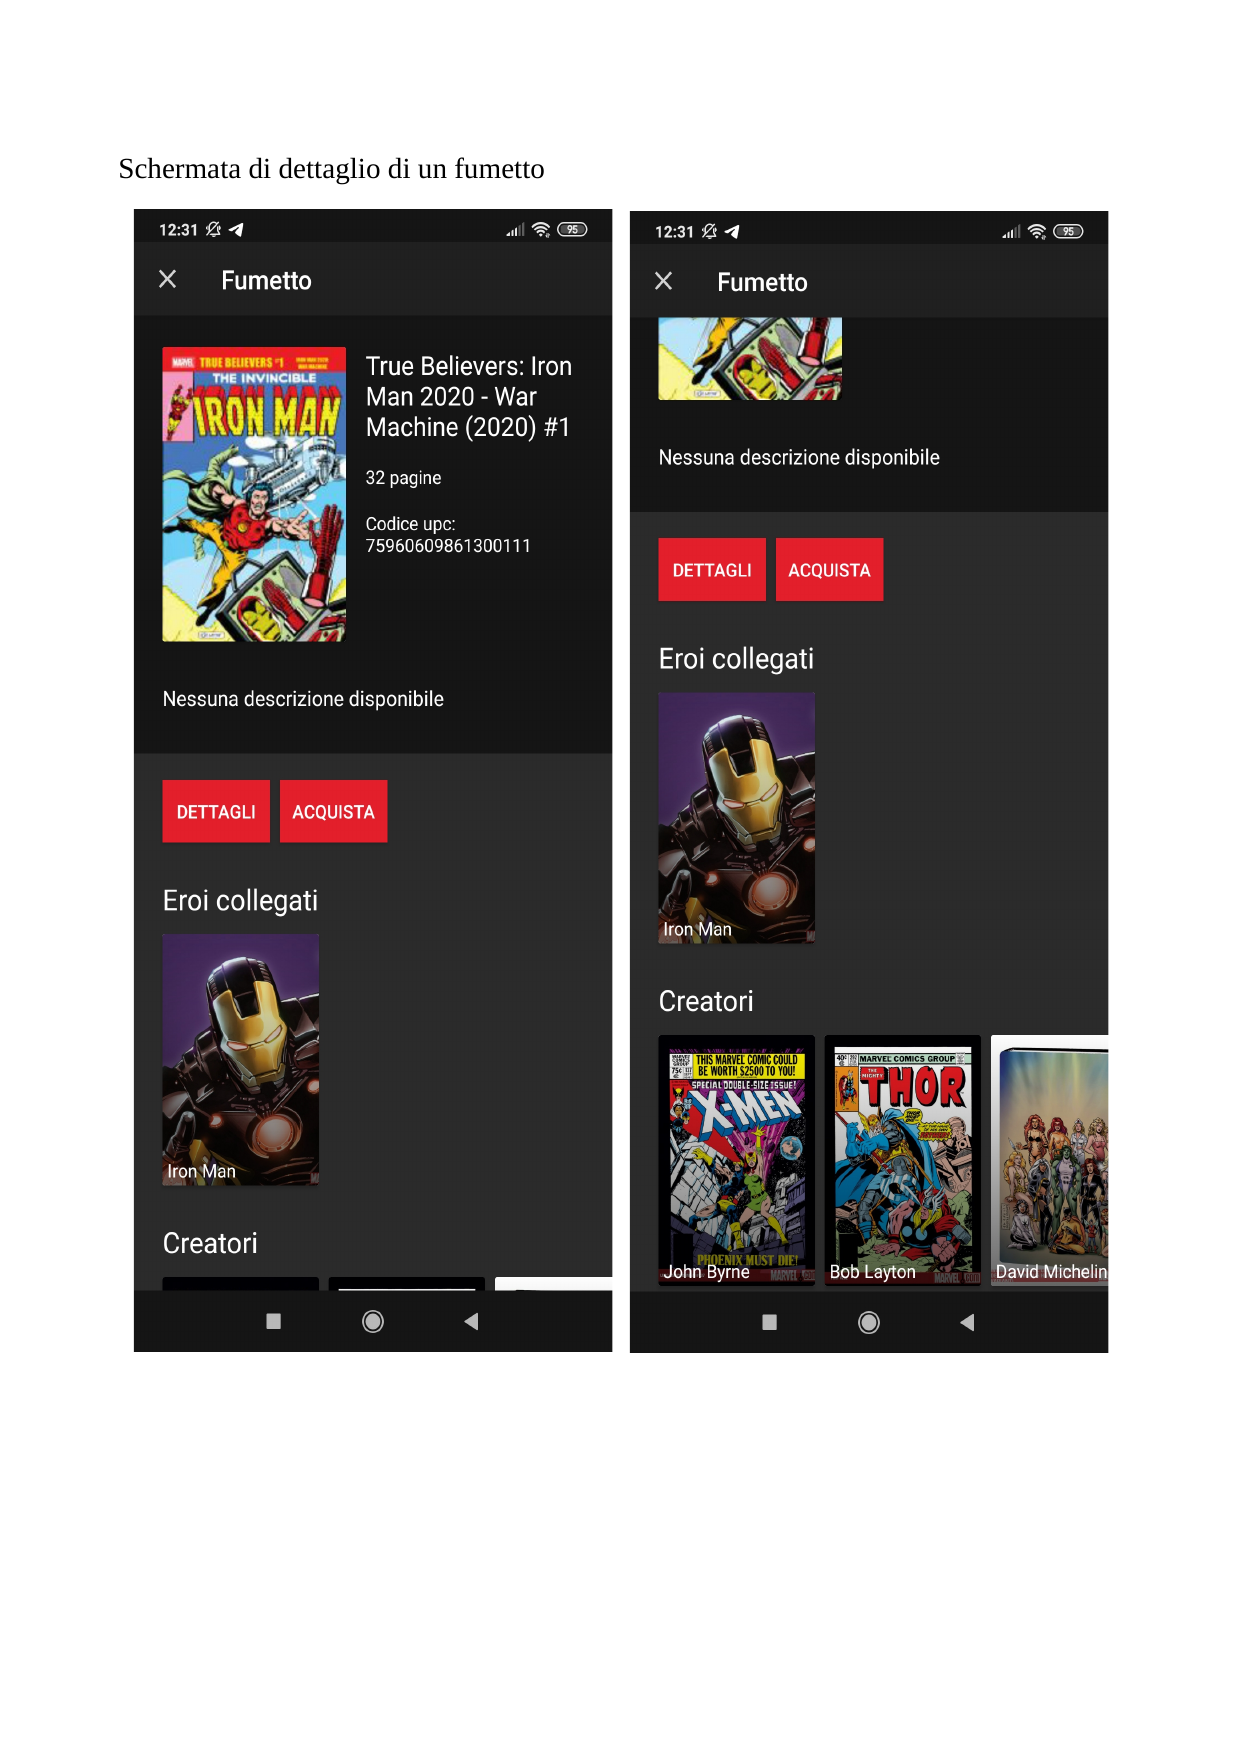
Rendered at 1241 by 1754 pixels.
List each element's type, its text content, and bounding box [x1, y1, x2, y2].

text Schermata di dettaglio di un fumetto [118, 152, 1122, 185]
picture [629, 211, 1109, 1353]
picture [133, 209, 613, 1352]
